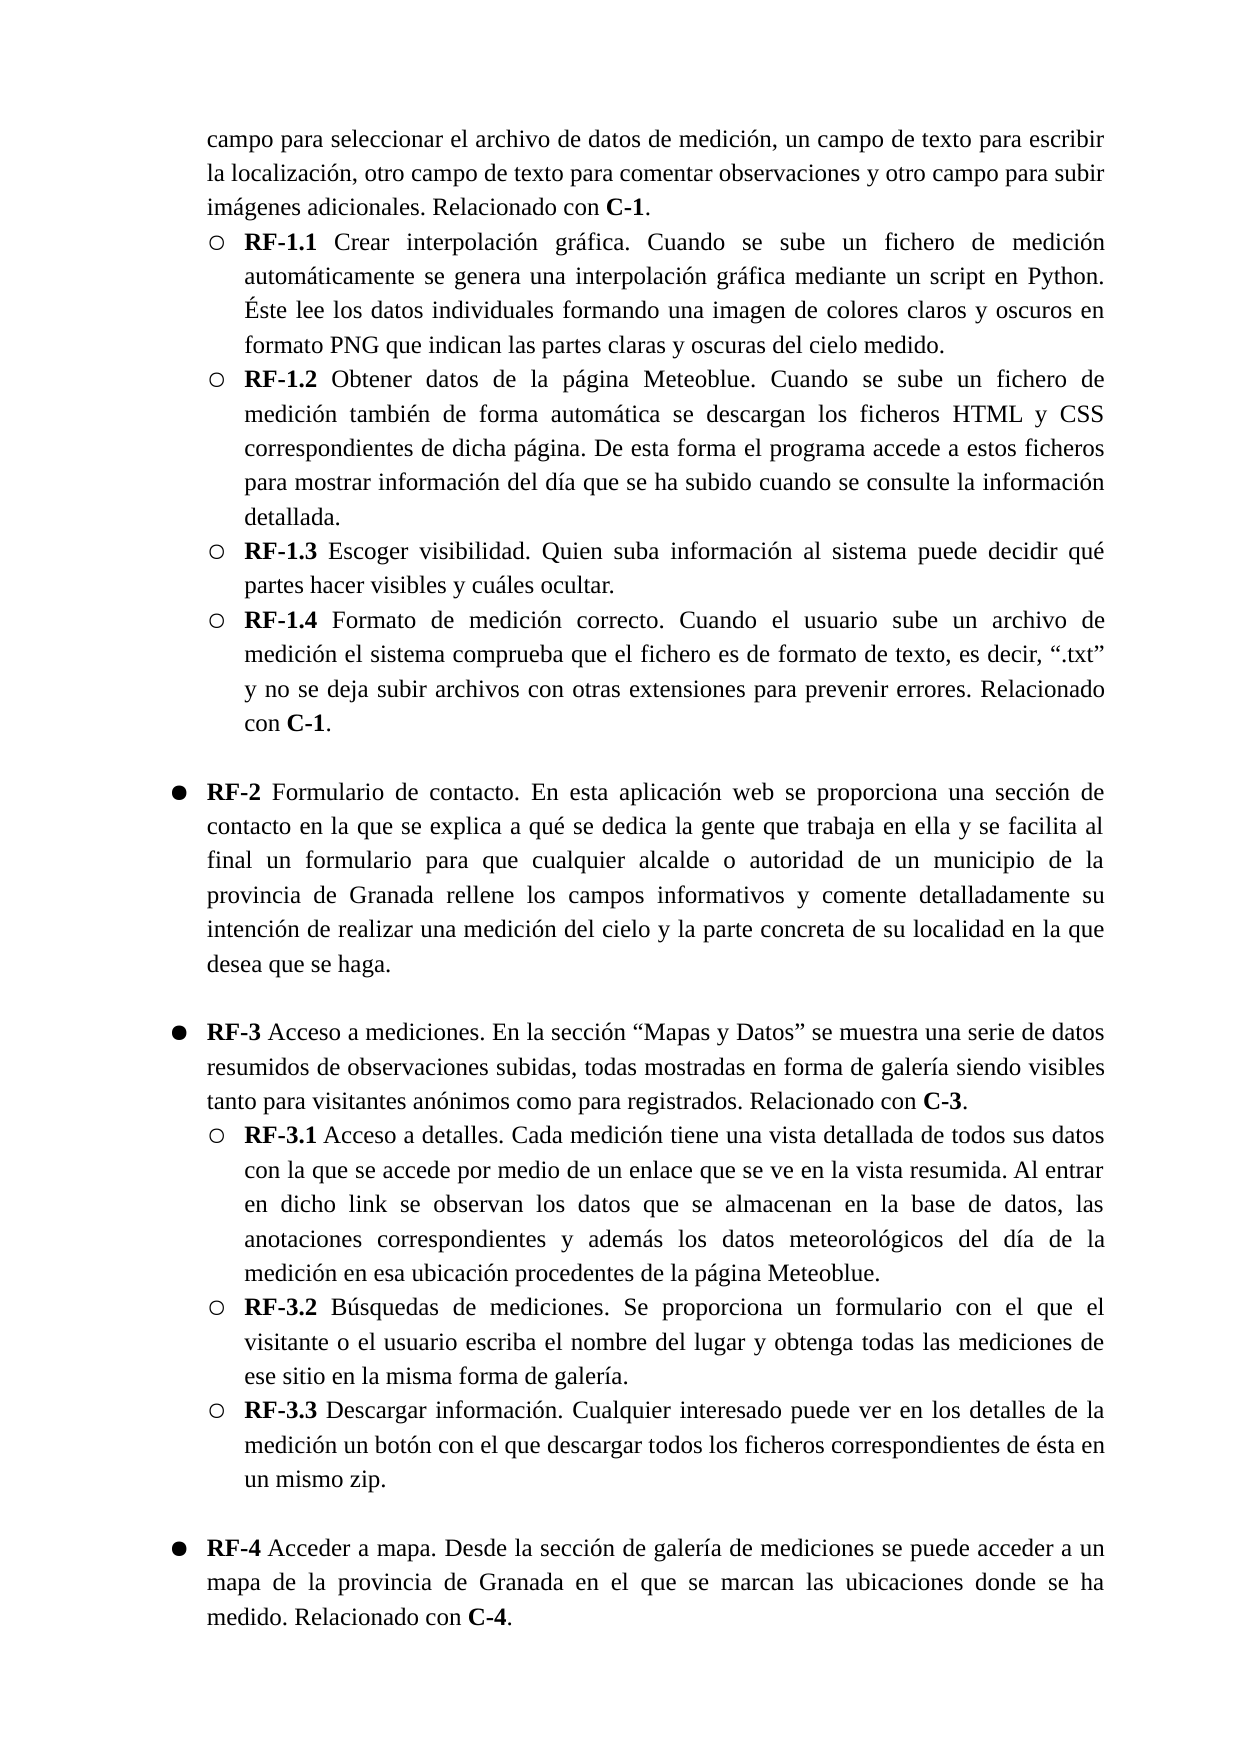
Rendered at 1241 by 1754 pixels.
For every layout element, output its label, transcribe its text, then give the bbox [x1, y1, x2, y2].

list RF-3 Acceso a mediciones. En la sección “Mapas y Datos” se muestra una serie de datos resumidos de observaciones subidas, todas mostradas en forma de galería siendo visibles tanto para visitantes anónimos como para registrados. Relacionado con C-3. [169, 1012, 1106, 1115]
list RF-3.1 Acceso a detalles. Cada medición tiene una vista detallada de todos sus datos con la que se accede por medio de un enlace que se ve en la vista resumida. Al entrar en dicho link se observan los datos que se almacenan en la base de datos, las anotaciones correspondientes y además los datos meteorológicos del día de la medición en esa ubicación procedentes de la página Meteoblue. [207, 1115, 1106, 1287]
list RF-1.4 Formato de medición correcto. Cuando el usuario sube un archivo de medición el sistema comprueba que el fichero es de formato de texto, es decir, “.txt” y no se deja subir archivos con otras extensiones para prevenir errores. Relacionado con C-1. [207, 599, 1106, 737]
list RF-3.3 Descargar información. Cualquier interesado puede ver en los detalles de la medición un botón con el que descargar todos los ficheros correspondientes de ésta en un mismo zip. [207, 1390, 1106, 1493]
list RF-1.2 Obtener datos de la página Meteoblue. Cuando se sube un fichero de medición también de forma automática se descargan los ficheros HTML y CSS correspondientes de dicha página. De esta forma el programa accede a estos ficheros para mostrar información del día que se ha subido cuando se consulte la información detallada. [207, 359, 1106, 531]
list RF-1.1 Crear interpolación gráfica. Cuando se sube un fichero de medición automáticamente se genera una interpolación gráfica mediante un script en Python. Éste lee los datos individuales formando una imagen de colores claros y oscuros en formato PNG que indican las partes claras y oscuras del cielo medido. [207, 221, 1106, 359]
list RF-2 Formulario de contacto. En esta aplicación web se proporciona una sección de contacto en la que se explica a qué se dedica la gente que trabaja en ella y se facilita al final un formulario para que cualquier alcalde o autoridad de un municipio de la provincia de Granada rellene los campos informativos y comente detalladamente su intención de realizar una medición del cielo y la parte concreta de su localidad en la que desea que se haga. [169, 771, 1106, 977]
list RF-1.3 Escoger visibilidad. Quien suba información al sistema puede decidir qué partes hacer visibles y cuáles ocultar. [207, 531, 1106, 599]
list RF-4 Acceder a mapa. Desde la sección de galería de mediciones se puede acceder a un mapa de la provincia de Granada en el que se marcan las ubicaciones donde se ha medido. Relacionado con C-4. [169, 1527, 1106, 1631]
list campo para seleccionar el archivo de datos de medición, un campo de texto para escribir la localización, otro campo de texto para comentar observaciones y otro campo para subir imágenes adicionales. Relacionado con C-1. [169, 118, 1106, 221]
list RF-3.2 Búsquedas de mediciones. Se proporciona un formulario con el que el visitante o el usuario escriba el nombre del lugar y obtenga todas las mediciones de ese sitio en la misma forma de galería. [207, 1287, 1106, 1390]
